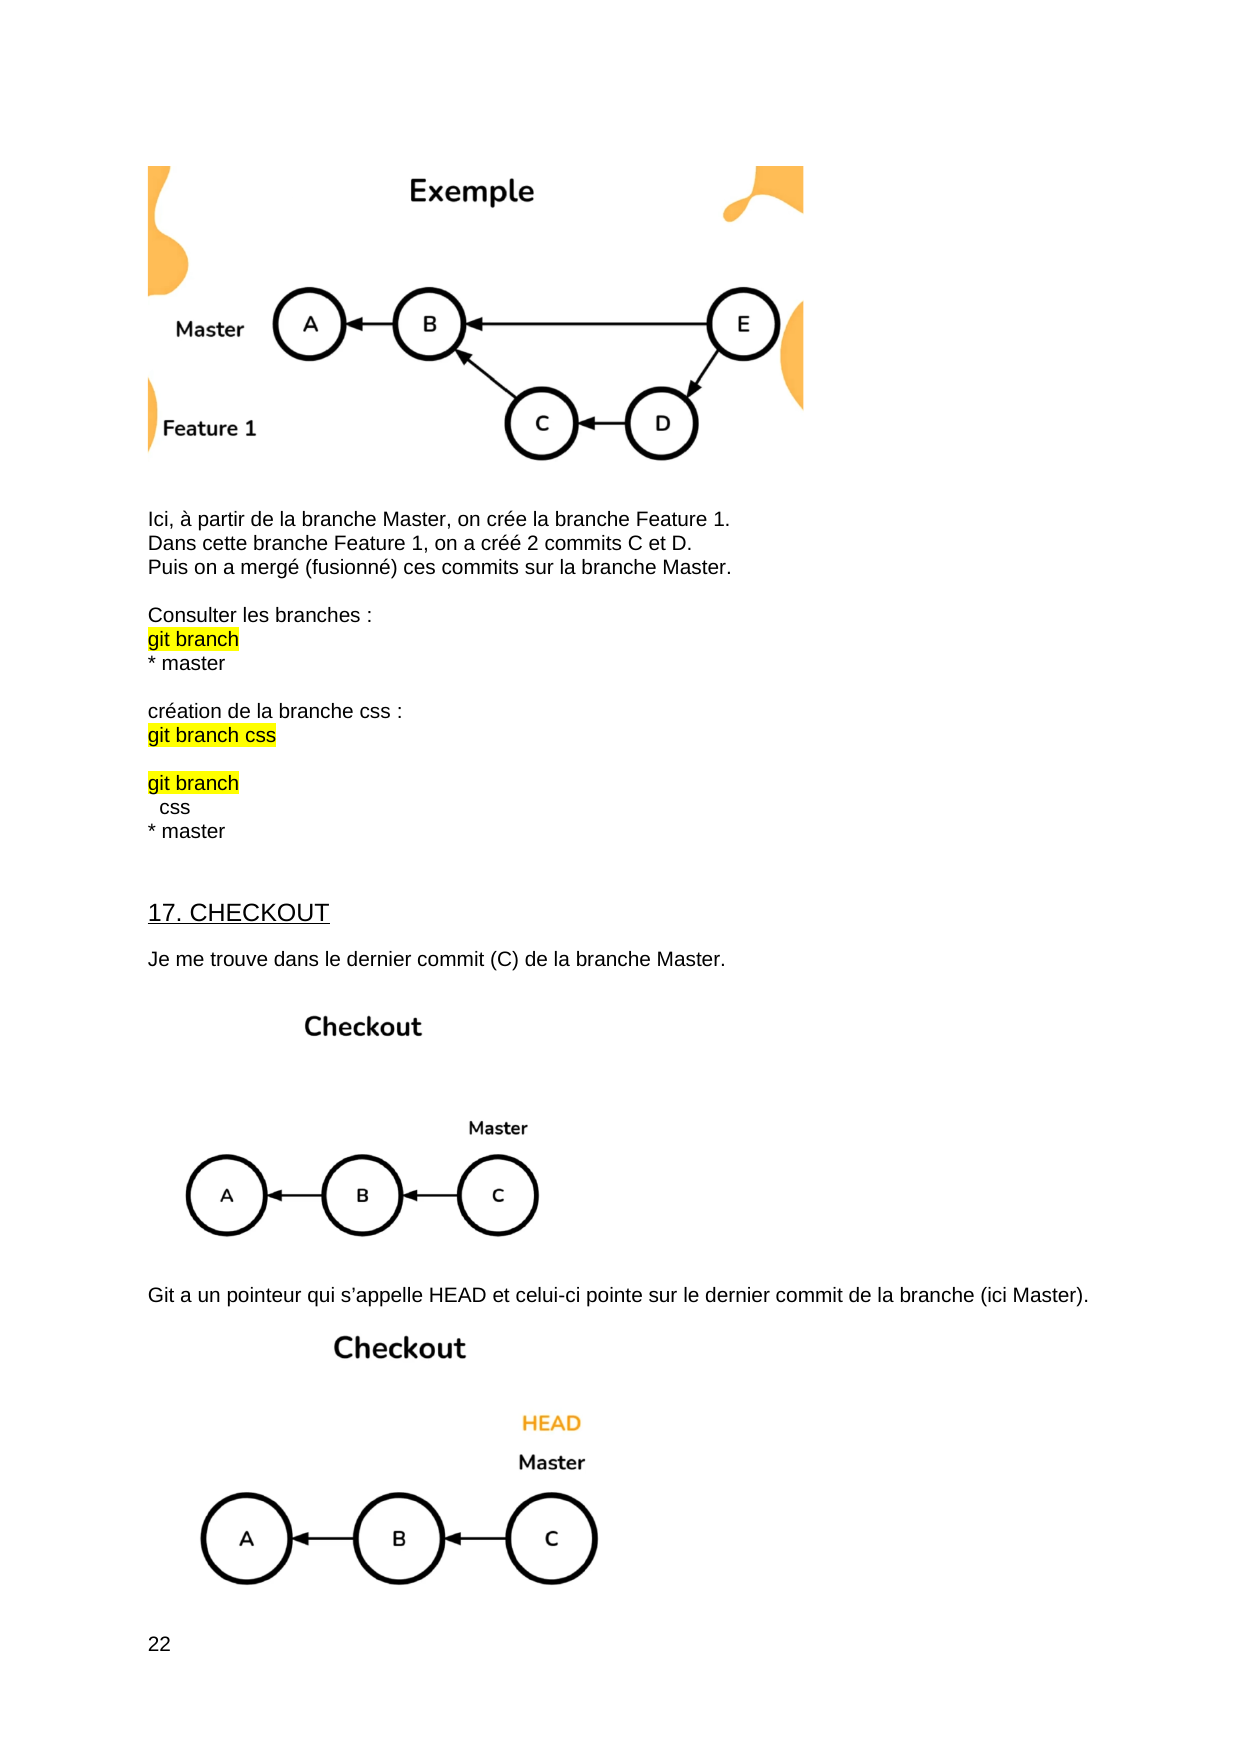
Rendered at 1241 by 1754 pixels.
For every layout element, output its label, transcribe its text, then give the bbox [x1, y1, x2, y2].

text Git a un pointeur qui s’appelle HEAD et celui-ci pointe sur le dernier commit de la branche (ici Master). [148, 1283, 1093, 1307]
text git branch [148, 771, 1093, 794]
text * master [148, 651, 1093, 675]
picture [147, 166, 804, 484]
text git branch [148, 627, 1093, 651]
text Ici, à partir de la branche Master, on crée la branche Feature 1. [148, 507, 1093, 531]
text * master [148, 818, 1093, 842]
text git branch css [148, 723, 1093, 747]
picture [167, 1326, 627, 1596]
text Dans cette branche Feature 1, on a créé 2 commits C et D. [148, 531, 1093, 555]
text Puis on a mergé (fusionné) ces commits sur la branche Master. [148, 555, 1093, 579]
picture [151, 1008, 561, 1248]
text css [148, 794, 1093, 818]
text Je me trouve dans le dernier commit (C) de la branche Master. [148, 947, 1093, 971]
text Consulter les branches : [148, 603, 1093, 627]
text création de la branche css : [148, 699, 1093, 723]
subtitle 17. Checkout [148, 898, 1093, 926]
